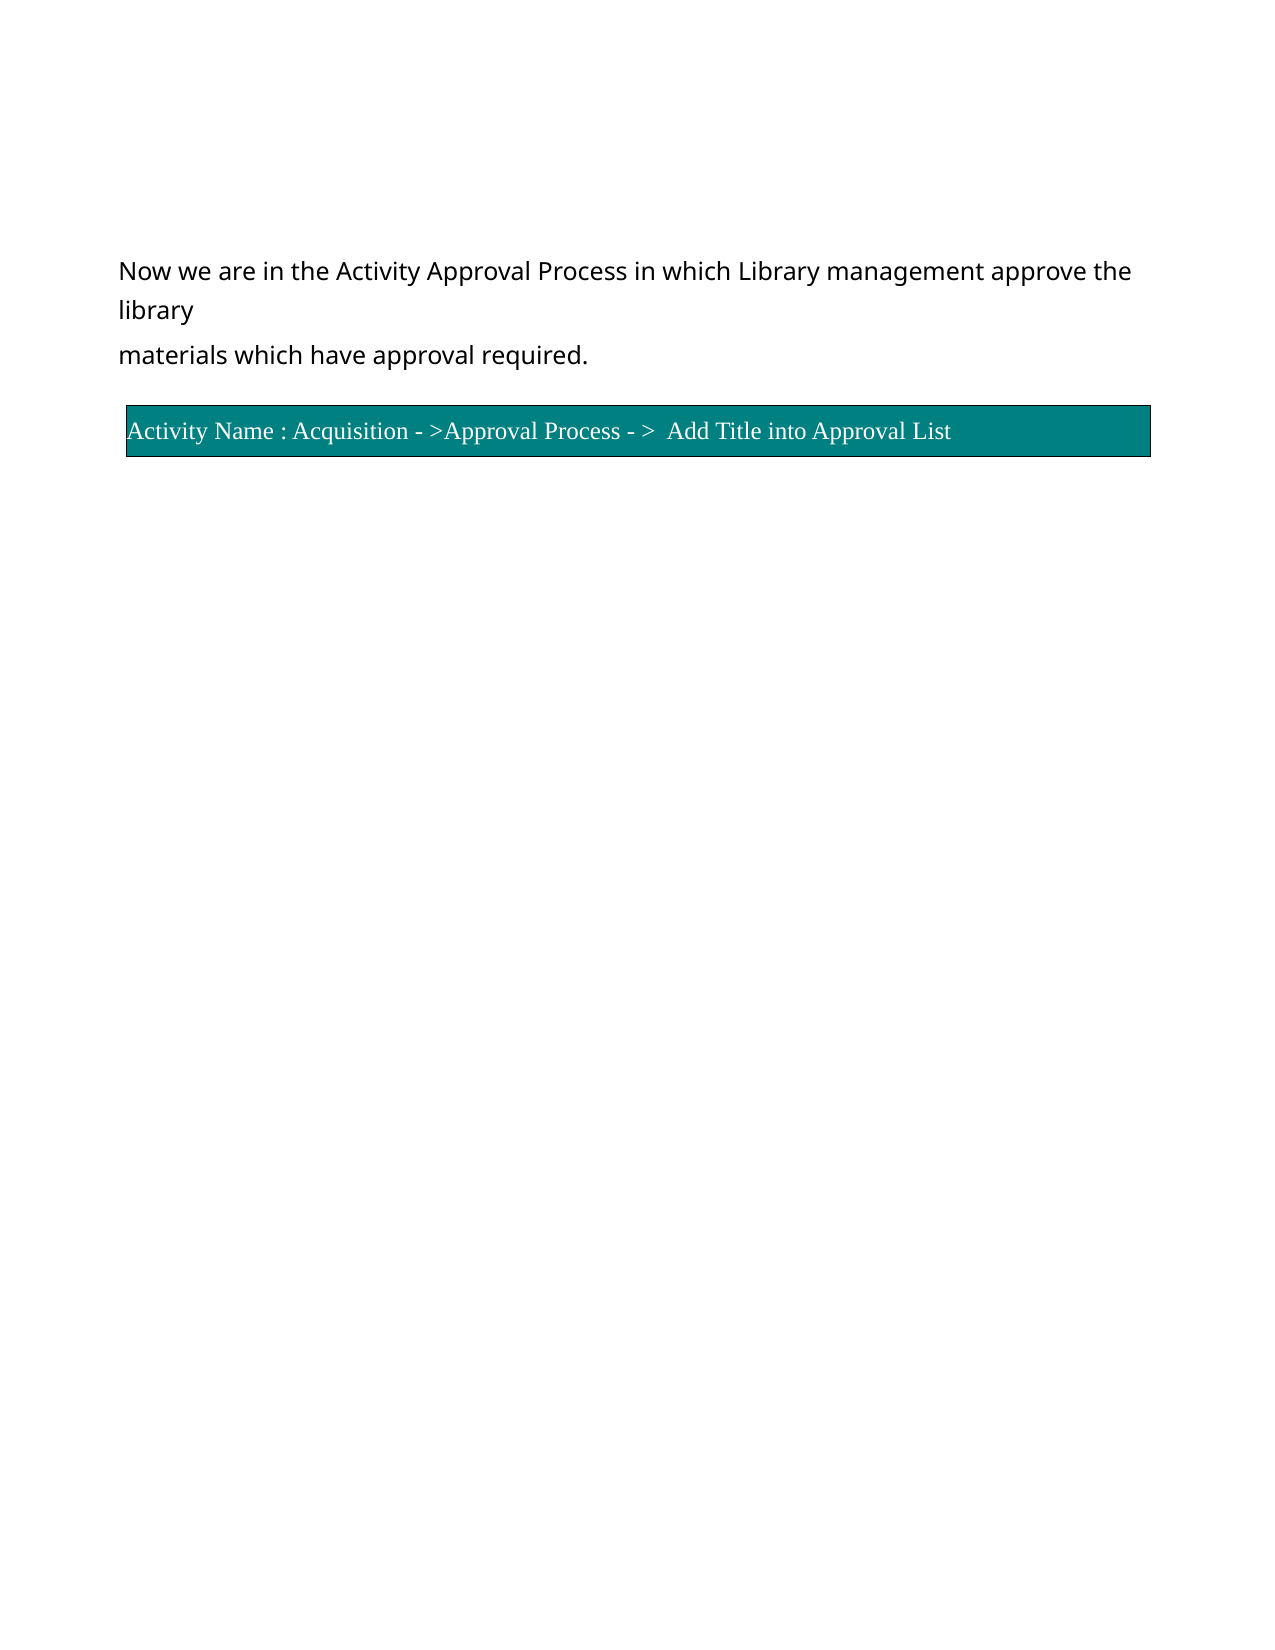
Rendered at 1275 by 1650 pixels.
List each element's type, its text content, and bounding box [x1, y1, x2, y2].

text materials which have approval required. [118, 337, 1157, 371]
text Now we are in the Activity Approval Process in which Library management approve the library [118, 253, 1157, 326]
